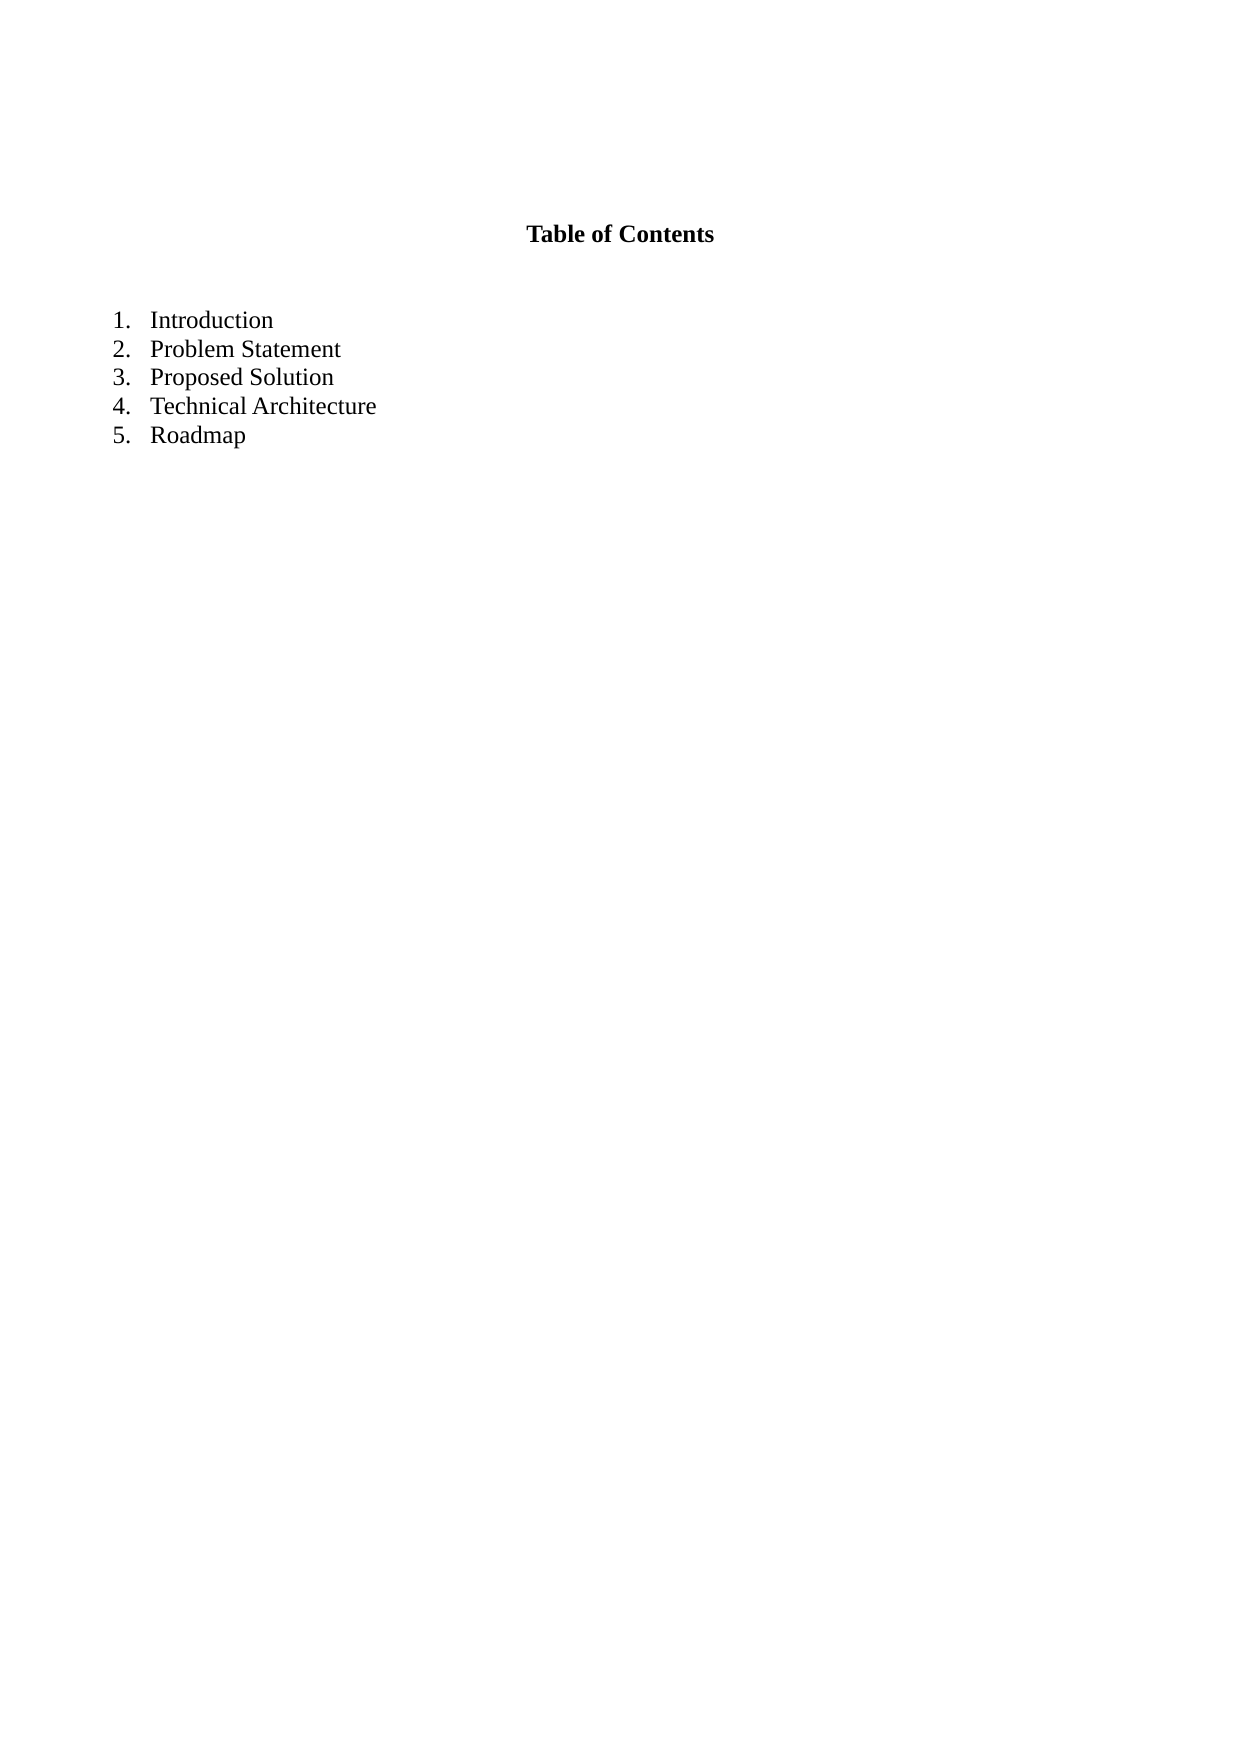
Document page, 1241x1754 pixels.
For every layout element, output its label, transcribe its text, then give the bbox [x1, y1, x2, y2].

list Proposed Solution [112, 362, 1166, 391]
list Roadmap [112, 420, 1166, 449]
list Problem Statement [112, 334, 1166, 362]
list Technical Architecture [112, 391, 1166, 420]
text Table of Contents [75, 219, 1166, 247]
list Introduction [112, 305, 1166, 334]
